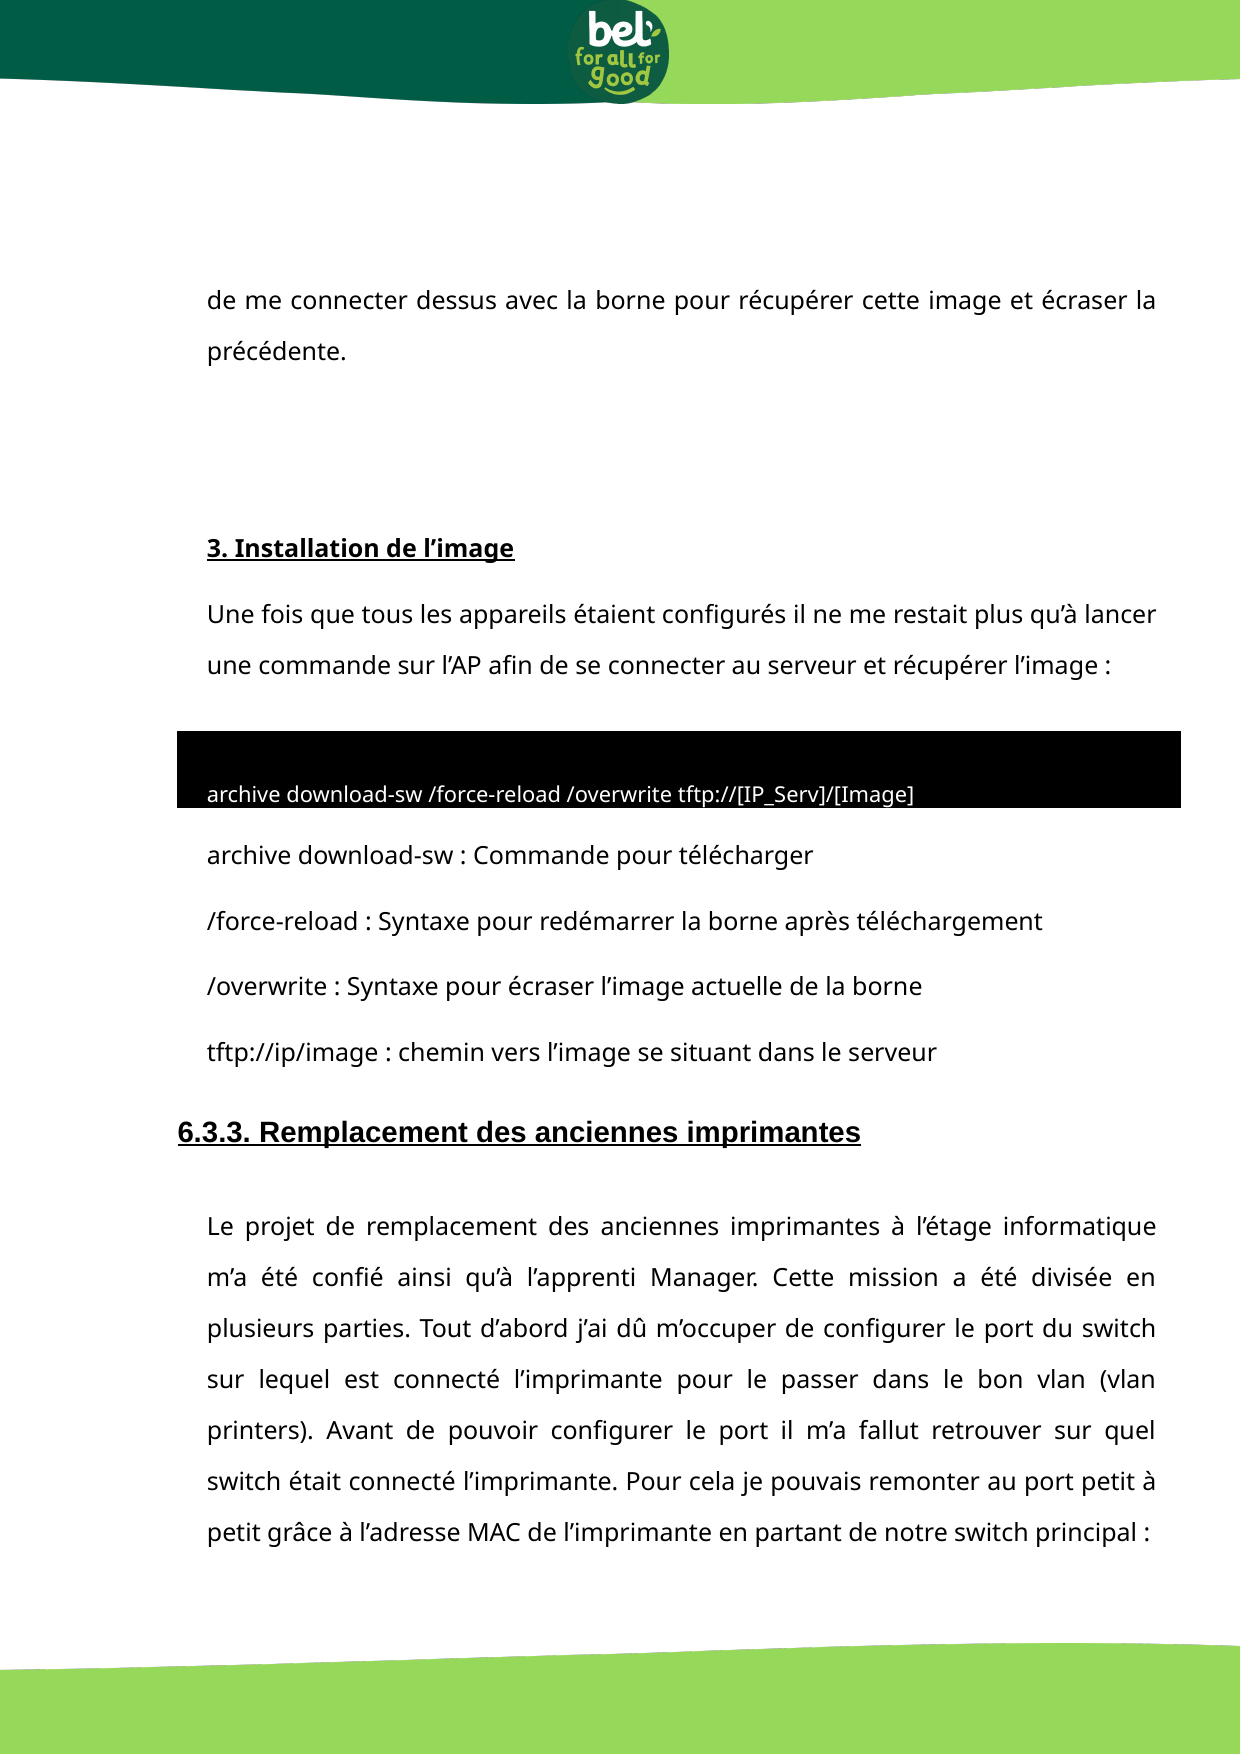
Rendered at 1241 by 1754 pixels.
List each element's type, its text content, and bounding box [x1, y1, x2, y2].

text 3. Installation de l’image [177, 483, 1181, 549]
picture [0, 0, 1240, 104]
text Une fois que tous les appareils étaient configurés il ne me restait plus qu’à lancer une commande sur l’AP afin de se connecter au serveur et récupérer l’image : [177, 549, 1181, 681]
picture [0, 1643, 1241, 1754]
text archive download-sw /force-reload /overwrite tftp://[IP_Serv]/[Image] [177, 731, 1181, 791]
text /force-reload : Syntaxe pour redémarrer la borne après téléchargement [177, 856, 1181, 922]
text archive download-sw : Commande pour télécharger [177, 791, 1181, 856]
text /overwrite : Syntaxe pour écraser l’image actuelle de la borne [177, 922, 1181, 987]
text Il ne me restait plus qu’à installer un serveur tftp sur mon ordinateur. J’ai décidé d’installer tftpd64. Ce serveur m’a permis de placer l’image des bornes dedans et de me connecter dessus avec la borne pour récupérer cette image et écraser la précédente. [177, 235, 1181, 368]
text tftp://ip/image : chemin vers l’image se situant dans le serveur [177, 987, 1181, 1069]
text Le projet de remplacement des anciennes imprimantes à l’étage informatique m’a été confié ainsi qu’à l’apprenti Manager. Cette mission a été divisée en plusieurs parties. Tout d’abord j’ai dû m’occuper de configurer le port du switch sur lequel est connecté l’imprimante pour le passer dans le bon vlan (vlan printers). Avant de pouvoir configurer le port il m’a fallut retrouver sur quel switch était connecté l’imprimante. Pour cela je pouvais remonter au port petit à petit grâce à l’adresse MAC de l’imprimante en partant de notre switch principal : [177, 1161, 1181, 1549]
subtitle 6.3.3. Remplacement des anciennes imprimantes [177, 1115, 1181, 1149]
